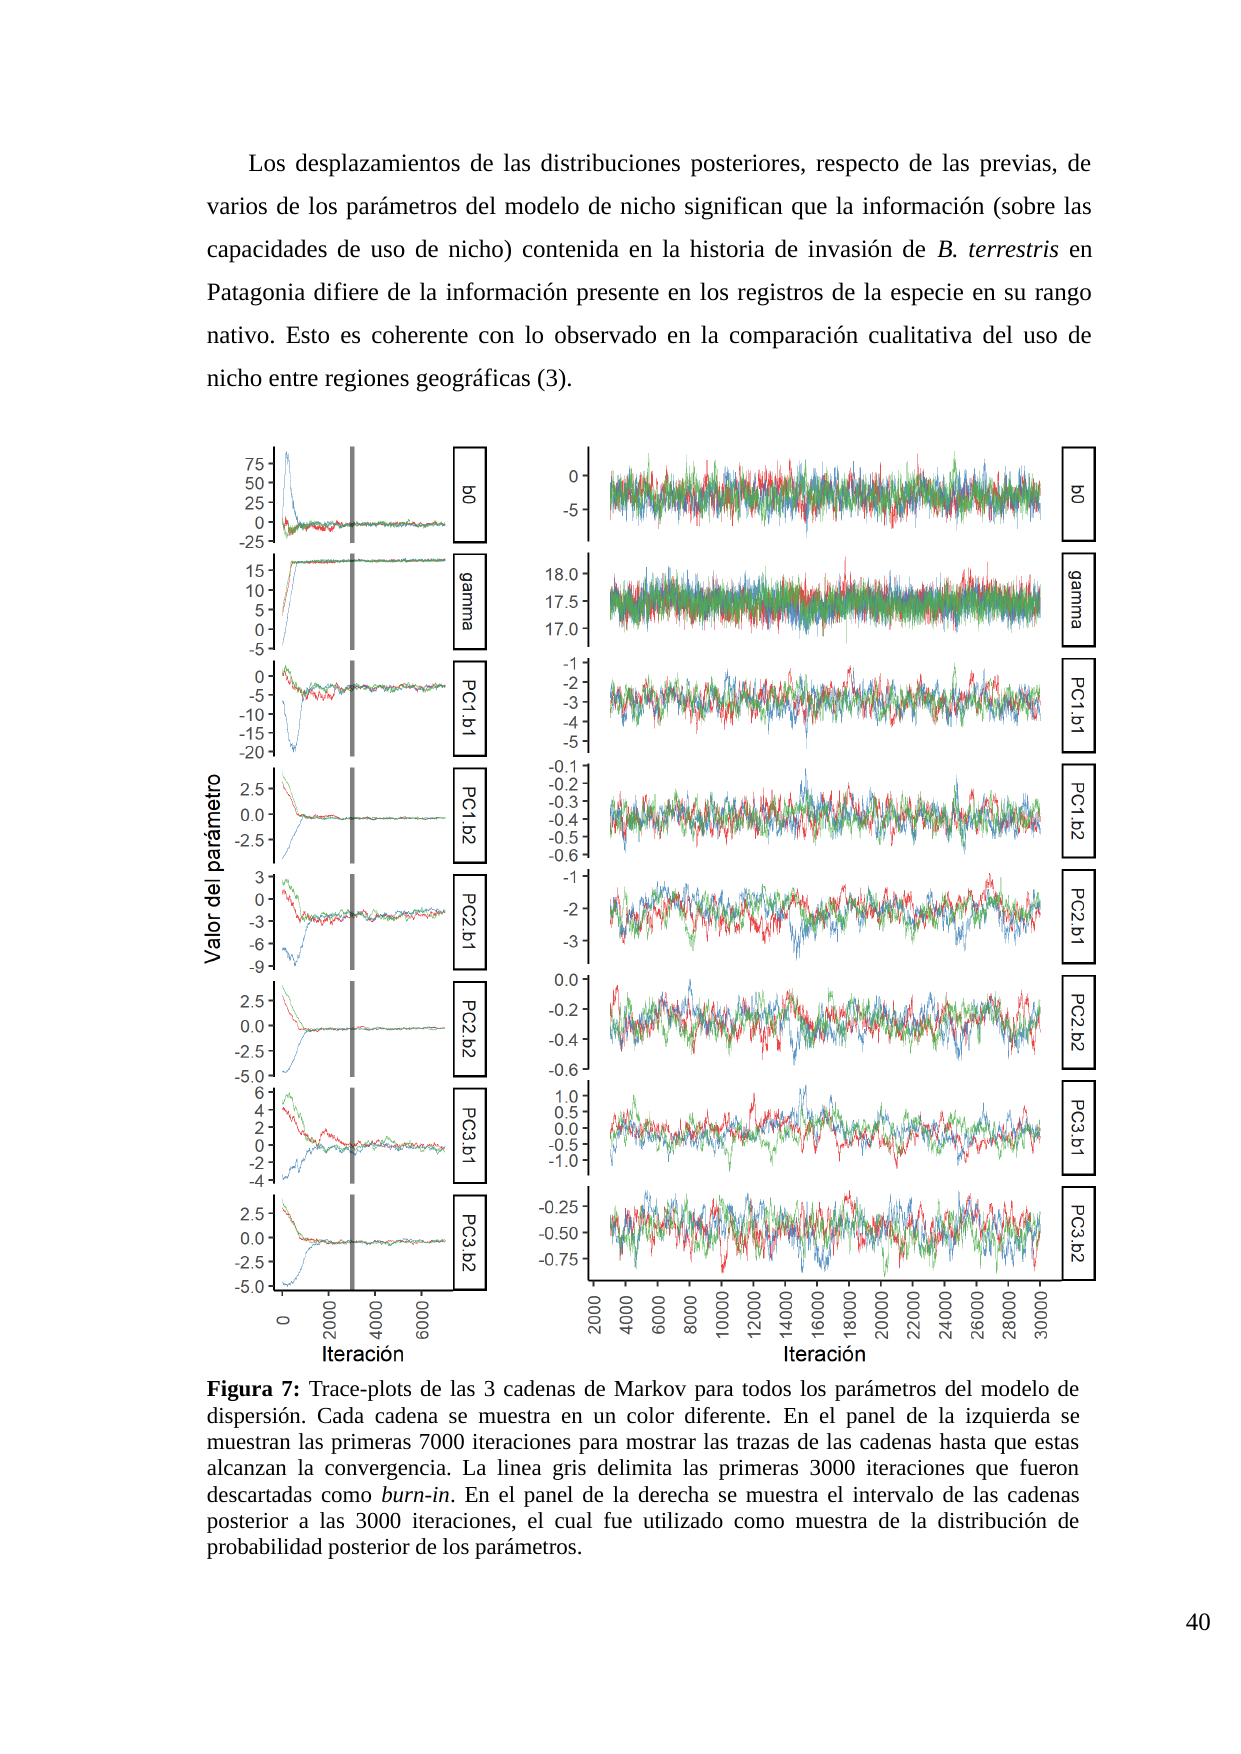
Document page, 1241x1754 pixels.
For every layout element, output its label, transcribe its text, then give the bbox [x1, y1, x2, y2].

text Figura 7: Trace-plots de las 3 cadenas de Markov para todos los parámetros del modelo de dispersión. Cada cadena se muestra en un color diferente. En el panel de la izquierda se muestran las primeras 7000 iteraciones para mostrar las trazas de las cadenas hasta que estas alcanzan la convergencia. La linea gris delimita las primeras 3000 iteraciones que fueron descartadas como burn-in. En el panel de la derecha se muestra el intervalo de las cadenas posterior a las 3000 iteraciones, el cual fue utilizado como muestra de la distribución de probabilidad posterior de los parámetros. [207, 1376, 1081, 1560]
picture [193, 436, 1106, 1376]
text Los desplazamientos de las distribuciones posteriores, respecto de las previas, de varios de los parámetros del modelo de nicho significan que la información (sobre las capacidades de uso de nicho) contenida en la historia de invasión de B. terrestris en Patagonia difiere de la información presente en los registros de la especie en su rango nativo. Esto es coherente con lo observado en la comparación cualitativa del uso de nicho entre regiones geográficas (Figura 3). [207, 148, 1093, 392]
